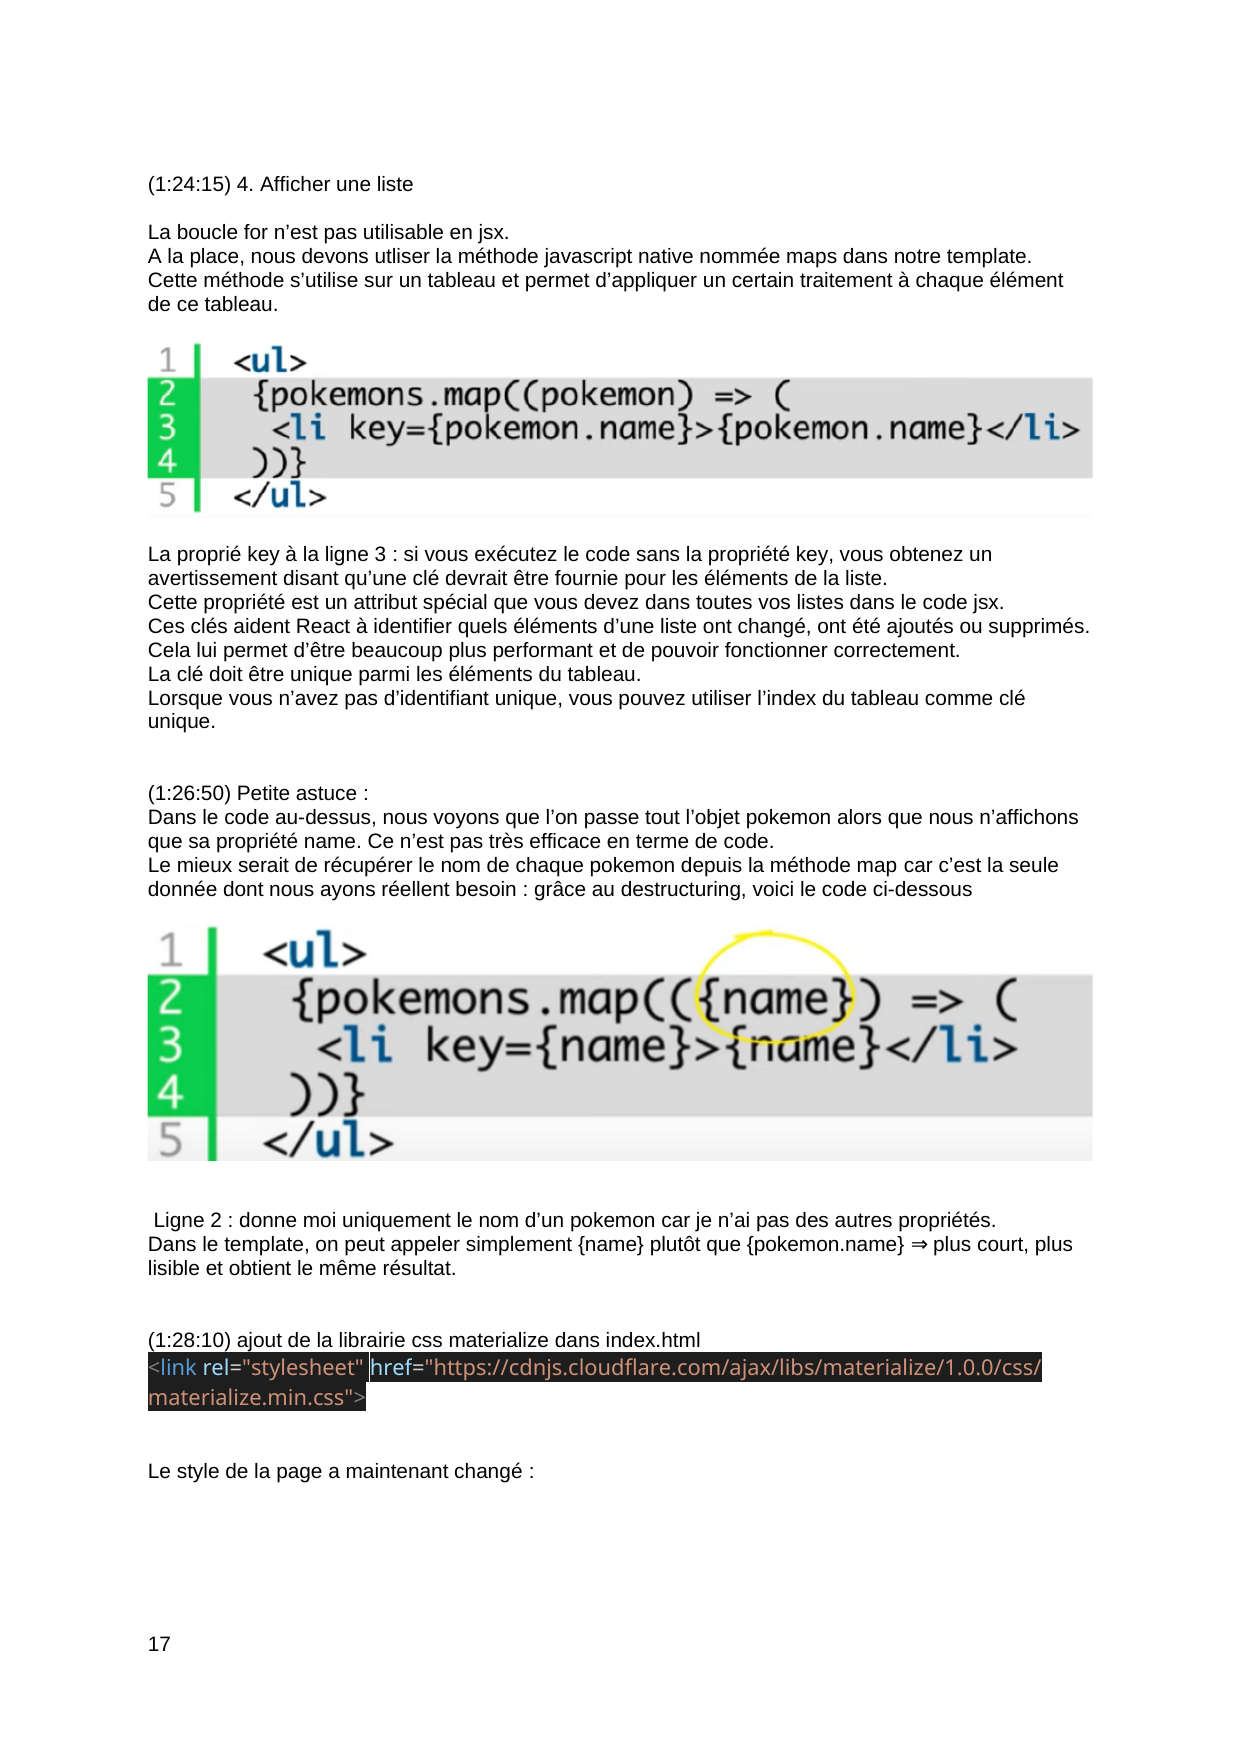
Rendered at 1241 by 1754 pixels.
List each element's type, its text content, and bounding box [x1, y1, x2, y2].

text La clé doit être unique parmi les éléments du tableau. [148, 661, 1093, 685]
text Ces clés aident React à identifier quels éléments d’une liste ont changé, ont été ajoutés ou supprimés. [148, 613, 1093, 637]
text (1:26:50) Petite astuce : [148, 781, 1093, 805]
text Le mieux serait de récupérer le nom de chaque pokemon depuis la méthode map car c’est la seule donnée dont nous ayons réellent besoin : grâce au destructuring, voici le code ci-dessous [148, 853, 1093, 901]
text (1:28:10) ajout de la librairie css materialize dans index.html [148, 1328, 1093, 1352]
text Cela lui permet d’être beaucoup plus performant et de pouvoir fonctionner correctement. [148, 637, 1093, 661]
text La proprié key à la ligne 3 : si vous exécutez le code sans la propriété key, vous obtenez un avertissement disant qu’une clé devrait être fournie pour les éléments de la liste. [148, 542, 1093, 589]
text Cette méthode s’utilise sur un tableau et permet d’appliquer un certain traitement à chaque élément de ce tableau. [148, 267, 1093, 315]
text La boucle for n’est pas utilisable en jsx. [148, 219, 1093, 243]
text Cette propriété est un attribut spécial que vous devez dans toutes vos listes dans le code jsx. [148, 589, 1093, 613]
text A la place, nous devons utliser la méthode javascript native nommée maps dans notre template. [148, 243, 1093, 267]
text Ligne 2 : donne moi uniquement le nom d’un pokemon car je n’ai pas des autres propriétés. [148, 1208, 1093, 1232]
text (1:24:15) 4. Afficher une liste [148, 172, 1093, 196]
text Le style de la page a maintenant changé : [148, 1459, 1093, 1483]
text Lorsque vous n’avez pas d’identifiant unique, vous pouvez utiliser l’index du tableau comme clé unique. [148, 685, 1093, 733]
text Dans le template, on peut appeler simplement {name} plutôt que {pokemon.name} ⇒ plus court, plus lisible et obtient le même résultat. [148, 1232, 1093, 1280]
text <link rel="stylesheet" href="https://cdnjs.cloudflare.com/ajax/libs/materialize/1.0.0/css/materialize.min.css"> [148, 1352, 1093, 1411]
picture [147, 925, 1093, 1161]
picture [147, 339, 1093, 518]
text Dans le code au-dessus, nous voyons que l’on passe tout l’objet pokemon alors que nous n’affichons que sa propriété name. Ce n’est pas très efficace en terme de code. [148, 805, 1093, 853]
